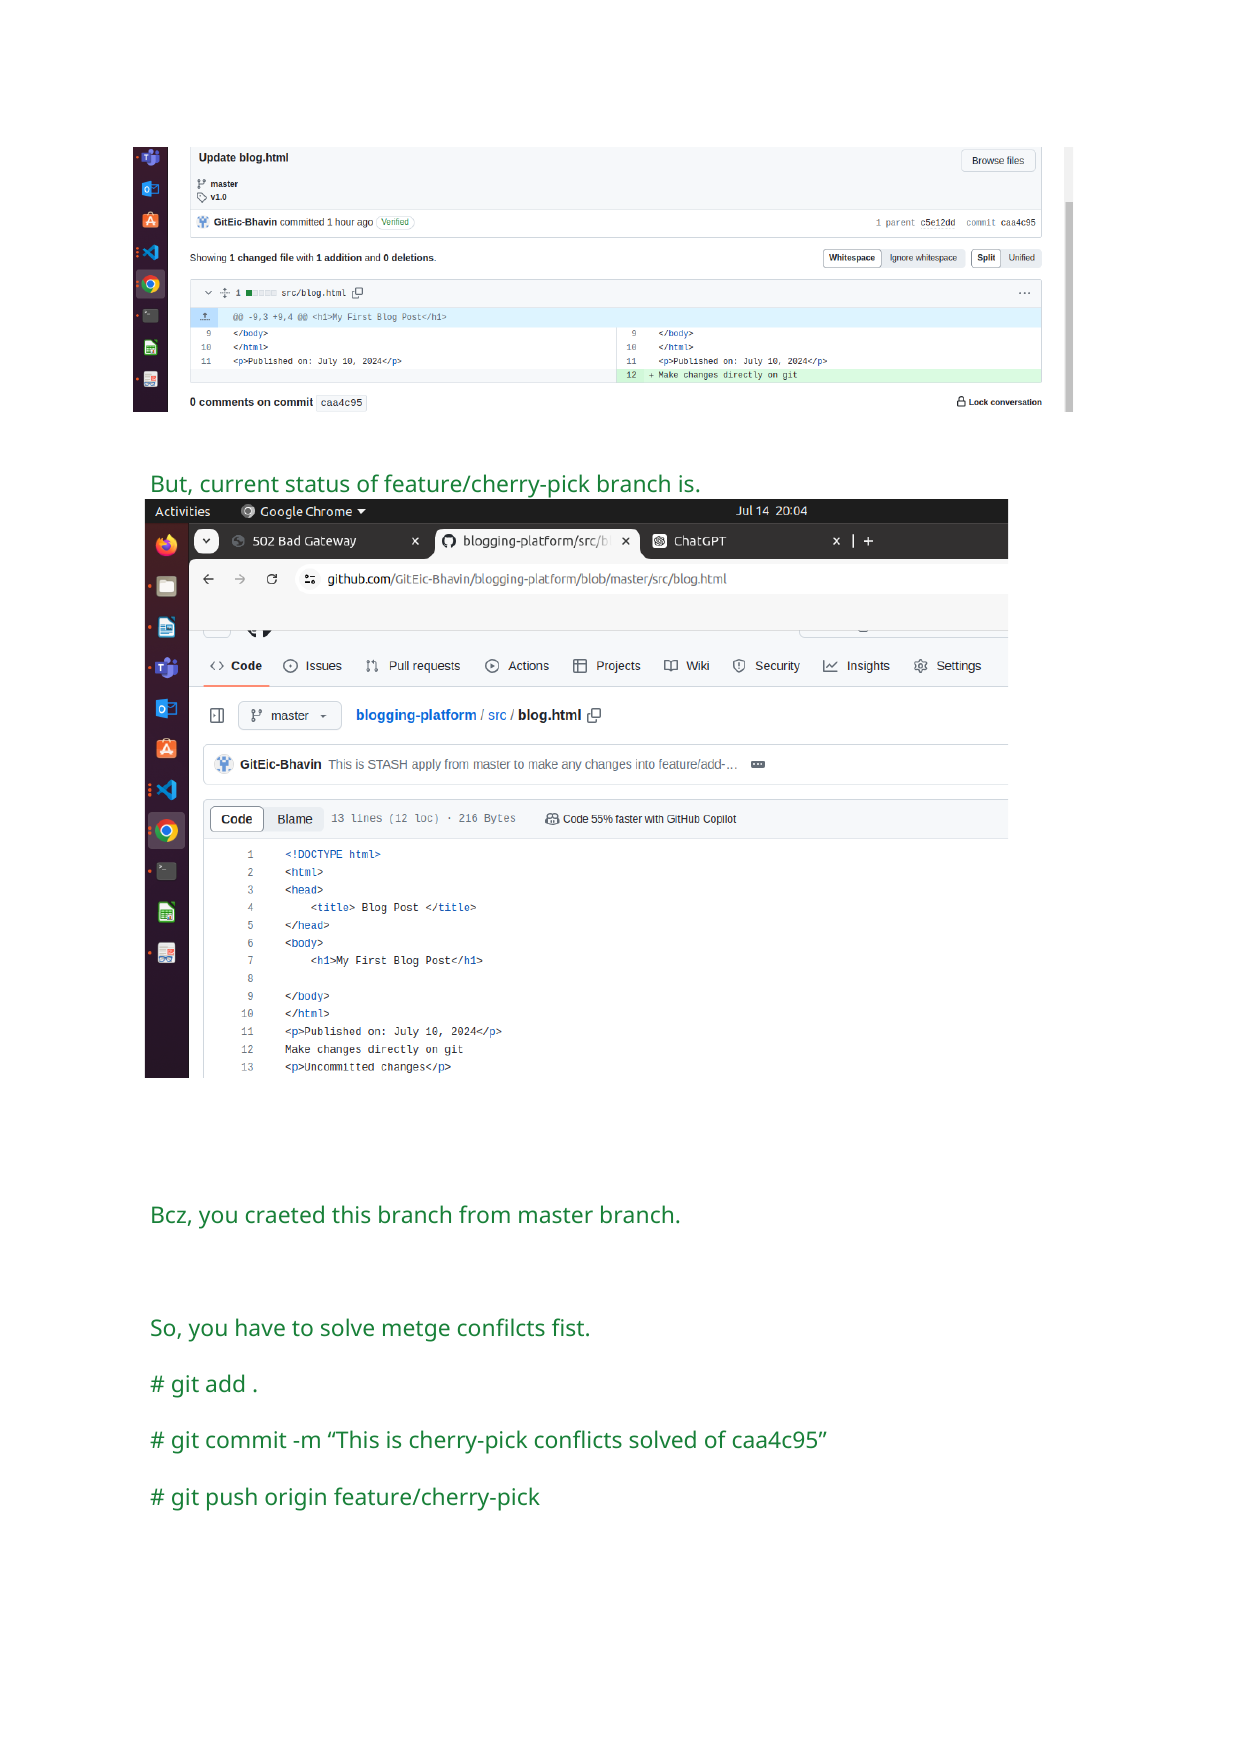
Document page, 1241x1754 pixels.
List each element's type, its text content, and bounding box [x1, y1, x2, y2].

text # git push origin feature/cherry-pick [150, 1480, 1090, 1512]
picture [133, 147, 1074, 412]
text Bcz, you craeted this branch from master branch. [150, 1199, 1090, 1230]
text # git commit -m “This is cherry-pick conflicts solved of caa4c95” [150, 1424, 1090, 1455]
text So, you have to solve metge confilcts fist. [150, 1312, 1090, 1343]
text # git add . [150, 1368, 1090, 1399]
text But, current status of feature/cherry-pick branch is. [150, 468, 1090, 499]
picture [144, 499, 1009, 1078]
